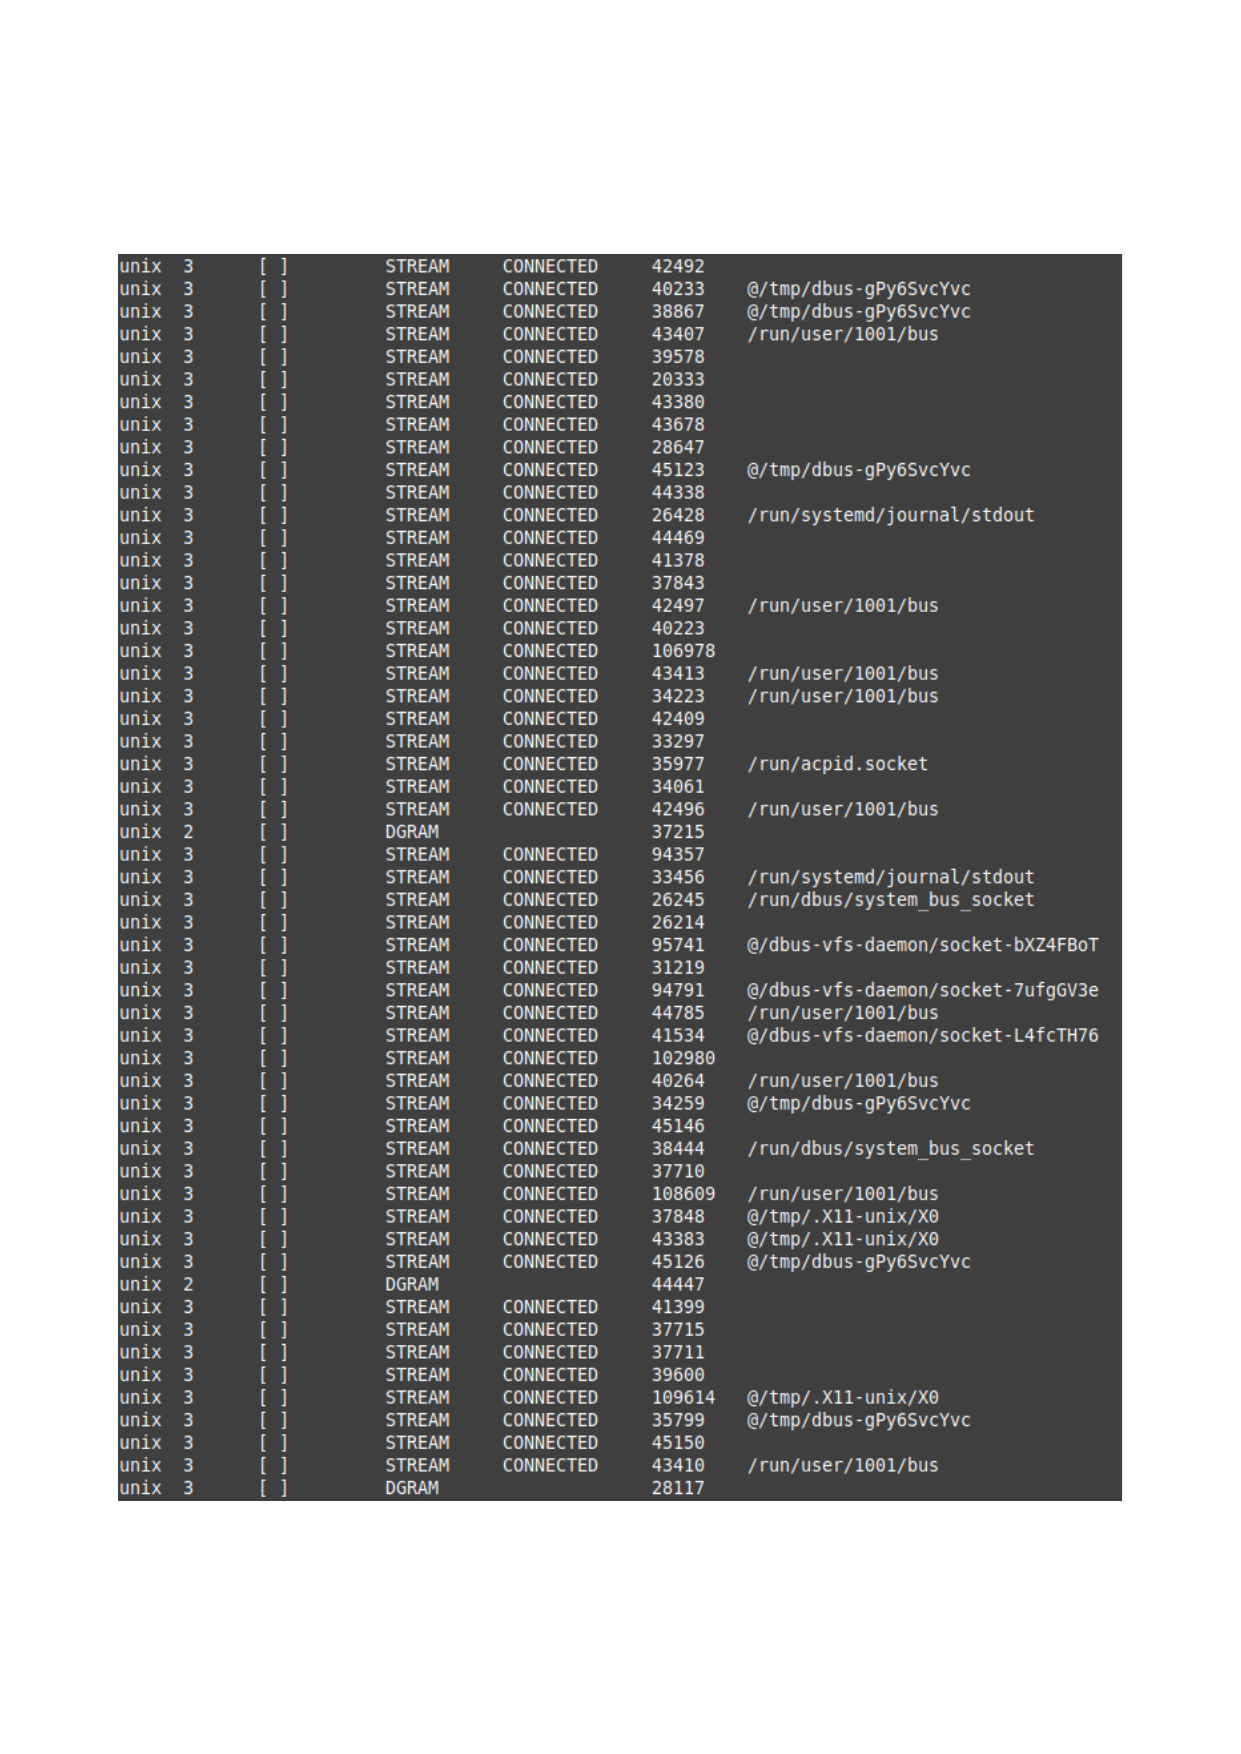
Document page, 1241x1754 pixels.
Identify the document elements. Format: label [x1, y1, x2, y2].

picture [118, 254, 1123, 1501]
